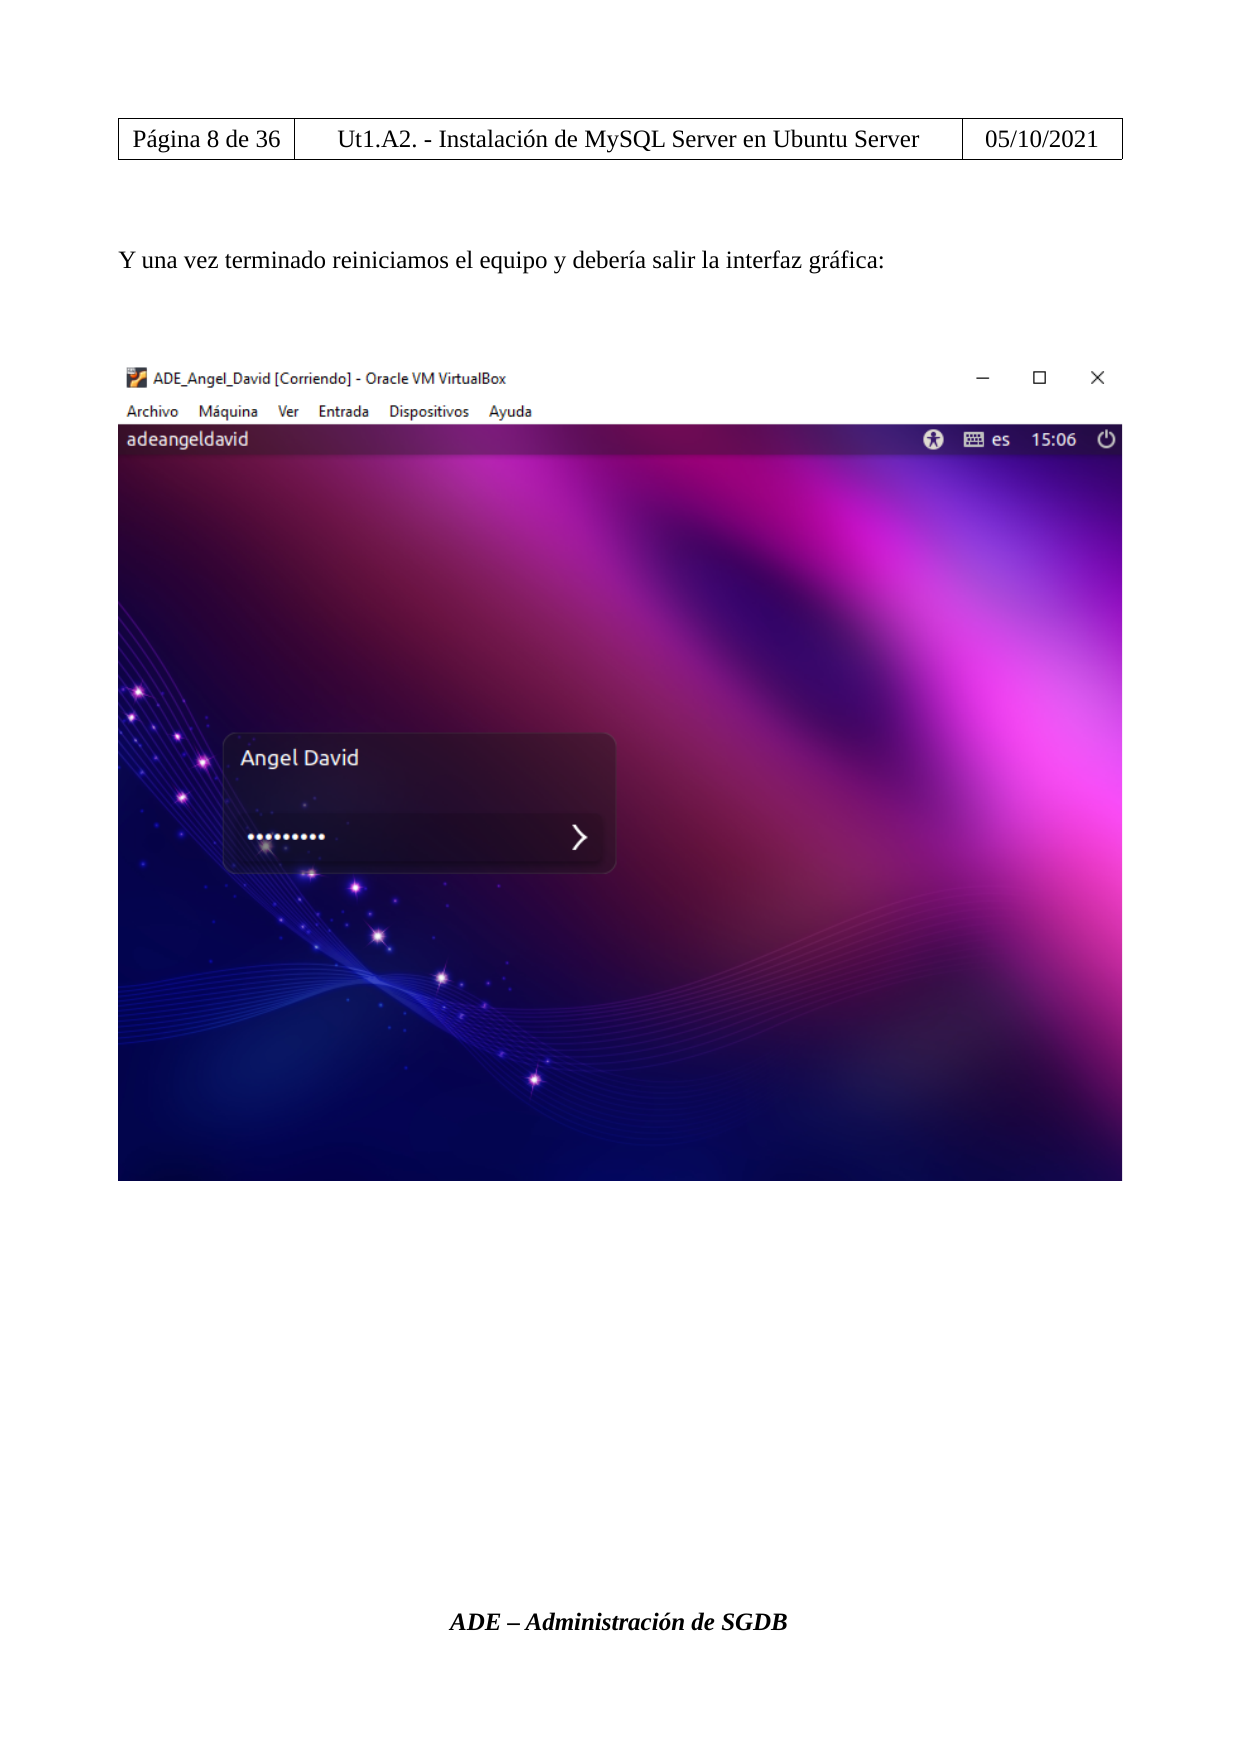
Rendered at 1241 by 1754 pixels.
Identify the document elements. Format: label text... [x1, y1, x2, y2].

text Y una vez terminado reiniciamos el equipo y debería salir la interfaz gráfica: [118, 246, 1122, 274]
picture [118, 360, 1123, 1181]
